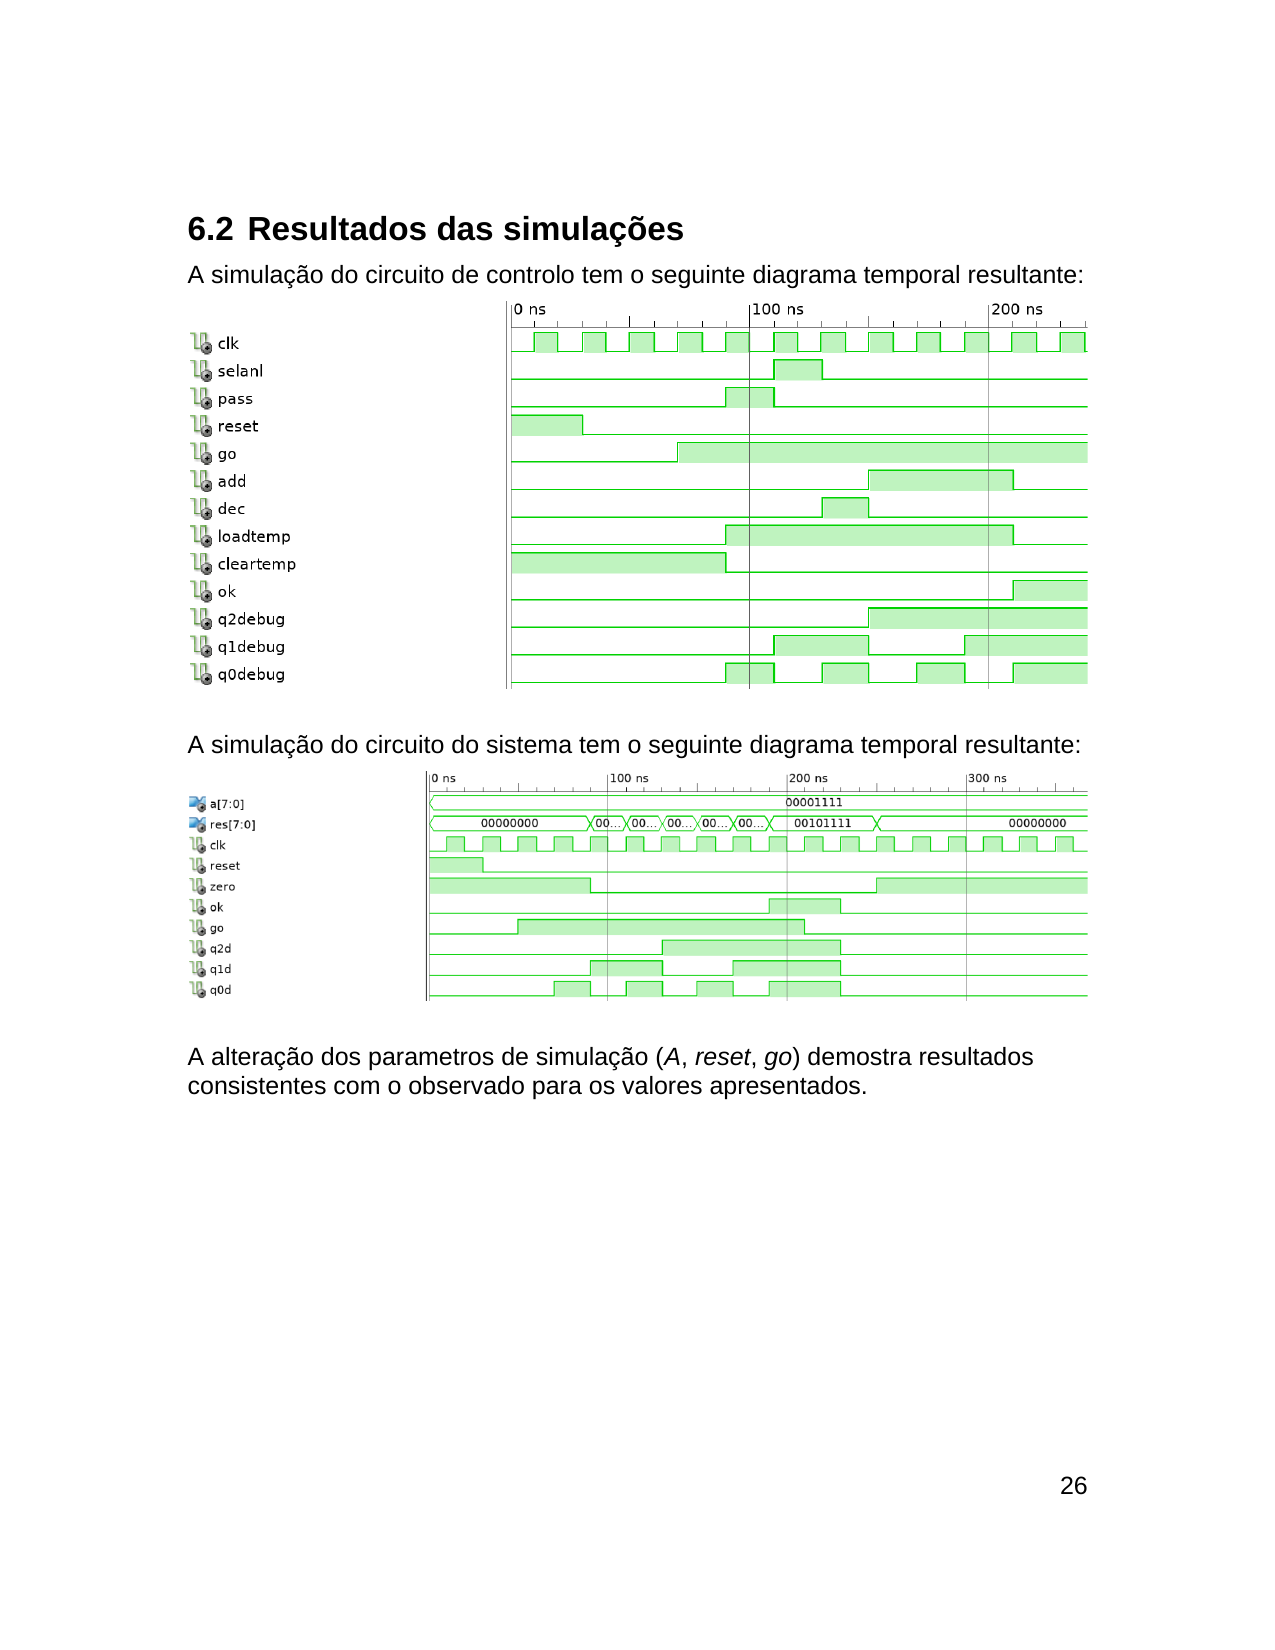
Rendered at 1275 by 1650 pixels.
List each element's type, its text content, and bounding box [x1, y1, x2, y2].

subtitle Resultados das simulações [179, 205, 1096, 252]
text A simulação do circuito de controlo tem o seguinte diagrama temporal resultante: [187, 260, 1087, 289]
picture [187, 771, 1088, 1001]
text A simulação do circuito do sistema tem o seguinte diagrama temporal resultante: [187, 730, 1087, 759]
picture [187, 301, 1088, 689]
text A alteração dos parametros de simulação (A, reset, go) demostra resultados consistentes com o observado para os valores apresentados. [187, 1042, 1087, 1099]
